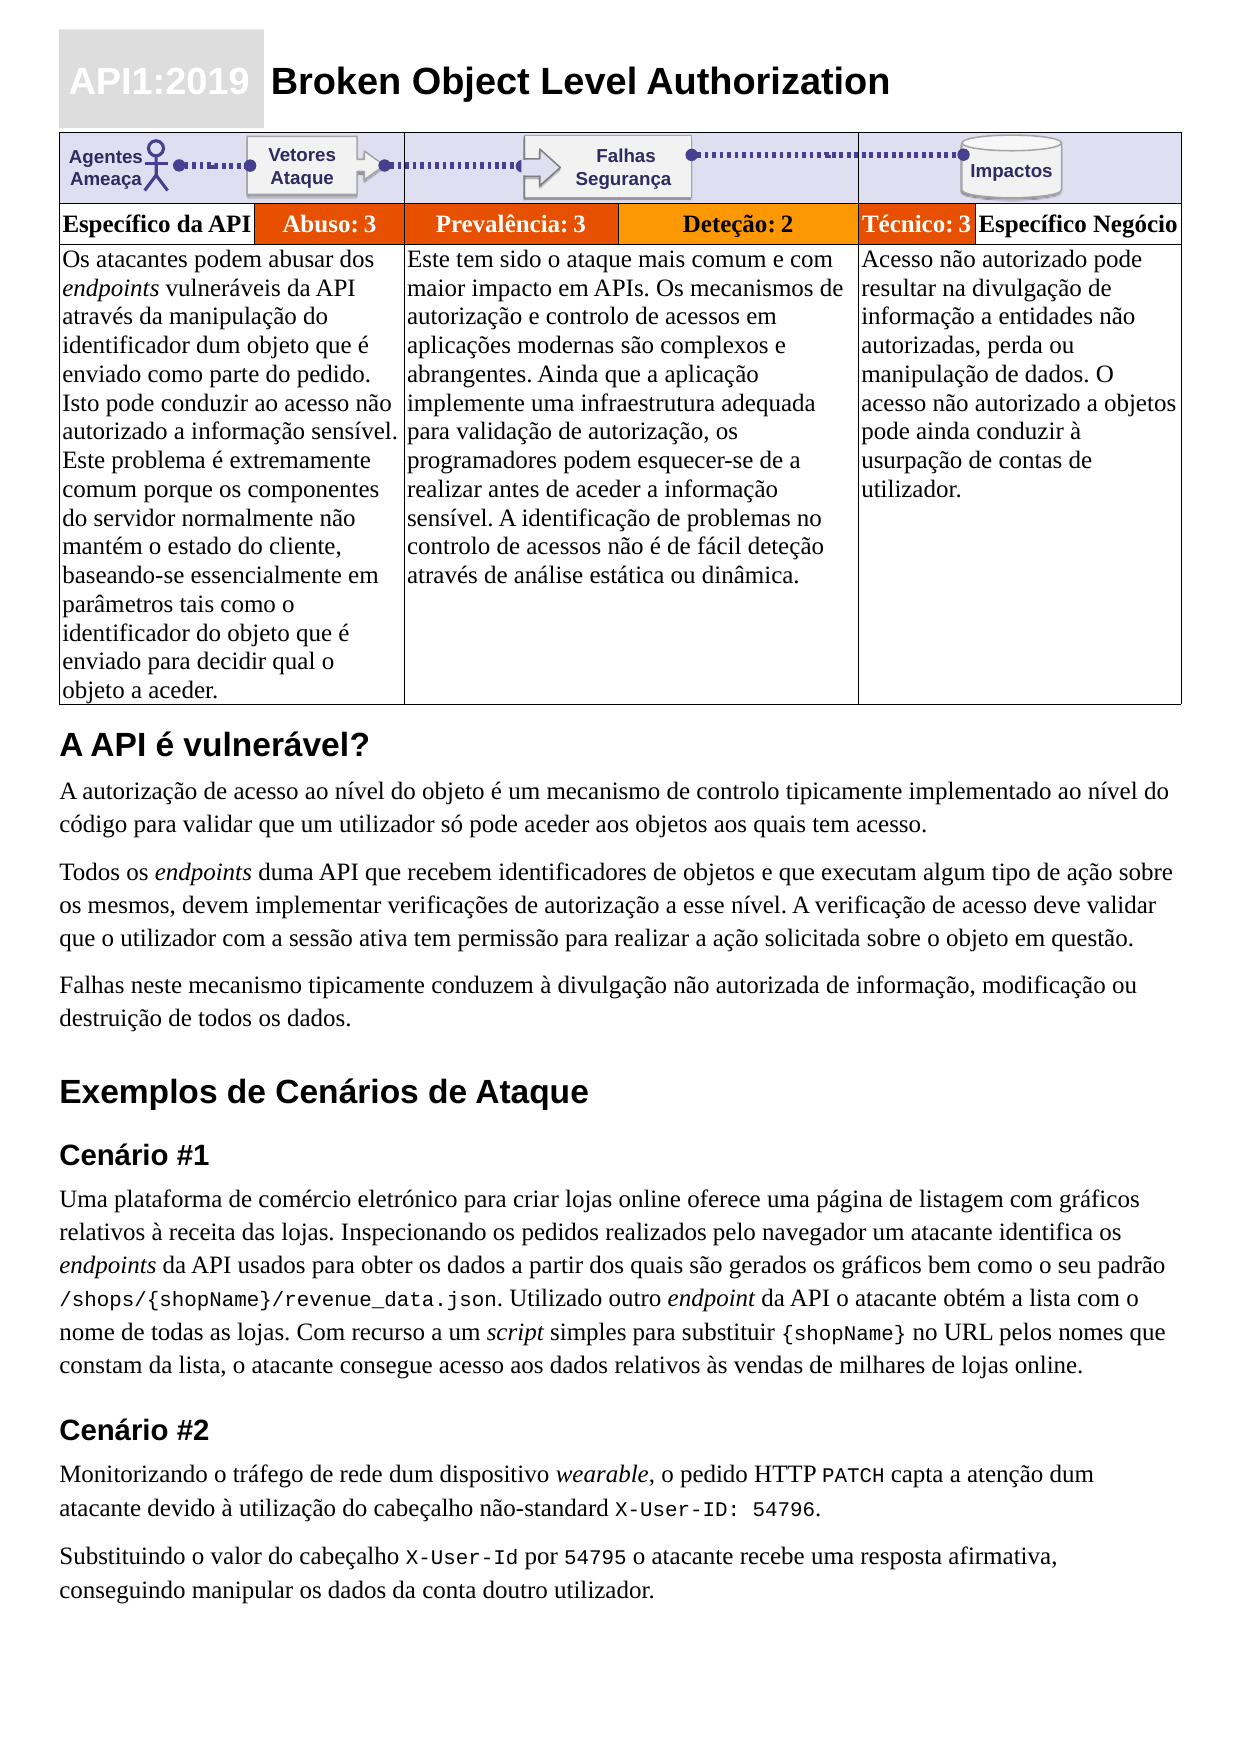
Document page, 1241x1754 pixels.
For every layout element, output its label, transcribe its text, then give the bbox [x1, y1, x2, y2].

table_header [975, 133, 1181, 203]
table_header [60, 133, 254, 203]
table_cell Os atacantes podem abusar dos endpoints vulneráveis da API através da manipulação do identificador dum objeto que é enviado como parte do pedido. Isto pode conduzir ao acesso não autorizado a informação sensível. Este problema é extremamente comum porque os componentes do servidor normalmente não mantém o estado do cliente, baseando-se essencialmente em parâmetros tais como o identificador do objeto que é enviado para decidir qual o objeto a aceder. [60, 245, 404, 704]
subtitle Cenário #1 [59, 1137, 1181, 1171]
table_cell Este tem sido o ataque mais comum e com maior impacto em APIs. Os mecanismos de autorização e controlo de acessos em aplicações modernas são complexos e abrangentes. Ainda que a aplicação implemente uma infraestrutura adequada para validação de autorização, os programadores podem esquecer-se de a realizar antes de aceder a informação sensível. A identificação de problemas no controlo de acessos não é de fácil deteção através de análise estática ou dinâmica. [405, 245, 858, 704]
table_cell Acesso não autorizado pode resultar na divulgação de informação a entidades não autorizadas, perda ou manipulação de dados. O acesso não autorizado a objetos pode ainda conduzir à usurpação de contas de utilizador. [859, 245, 1181, 704]
text Substituindo o valor do cabeçalho X-User-Id por 54795 o atacante recebe uma resposta afirmativa, conseguindo manipular os dados da conta doutro utilizador. [59, 1541, 1181, 1604]
text A autorização de acesso ao nível do objeto é um mecanismo de controlo tipicamente implementado ao nível do código para validar que um utilizador só pode aceder aos objetos aos quais tem acesso. [59, 776, 1181, 838]
table_cell Prevalência: 3 [405, 204, 618, 244]
table_header [859, 133, 975, 203]
table_cell Abuso: 3 [255, 204, 404, 244]
table_header [405, 133, 618, 203]
table_cell Técnico: 3 [859, 204, 975, 244]
text Todos os endpoints duma API que recebem identificadores de objetos e que executam algum tipo de ação sobre os mesmos, devem implementar verificações de autorização a esse nível. A verificação de acesso deve validar que o utilizador com a sessão ativa tem permissão para realizar a ação solicitada sobre o objeto em questão. [59, 857, 1181, 951]
table_cell Específico da API [60, 204, 254, 244]
text Falhas neste mecanismo tipicamente conduzem à divulgação não autorizada de informação, modificação ou destruição de todos os dados. [59, 970, 1181, 1032]
text Monitorizando o tráfego de rede dum dispositivo wearable, o pedido HTTP PATCH capta a atenção dum atacante devido à utilização do cabeçalho não-standard X-User-ID: 54796. [59, 1459, 1181, 1522]
text Uma plataforma de comércio eletrónico para criar lojas online oferece uma página de listagem com gráficos relativos à receita das lojas. Inspecionando os pedidos realizados pelo navegador um atacante identifica os endpoints da API usados para obter os dados a partir dos quais são gerados os gráficos bem como o seu padrão /shops/{shopName}/revenue_data.json. Utilizado outro endpoint da API o atacante obtém a lista com o nome de todas as lojas. Com recurso a um script simples para substituir {shopName} no URL pelos nomes que constam da lista, o atacante consegue acesso aos dados relativos às vendas de milhares de lojas online. [59, 1184, 1181, 1379]
table_cell Específico Negócio [976, 204, 1181, 244]
table_header [254, 133, 404, 203]
subtitle Cenário #2 [59, 1413, 1181, 1446]
subtitle A API é vulnerável? [59, 725, 1181, 763]
subtitle Exemplos de Cenários de Ataque [59, 1072, 1181, 1110]
table_cell Deteção: 2 [619, 204, 858, 244]
table_header [618, 133, 858, 203]
